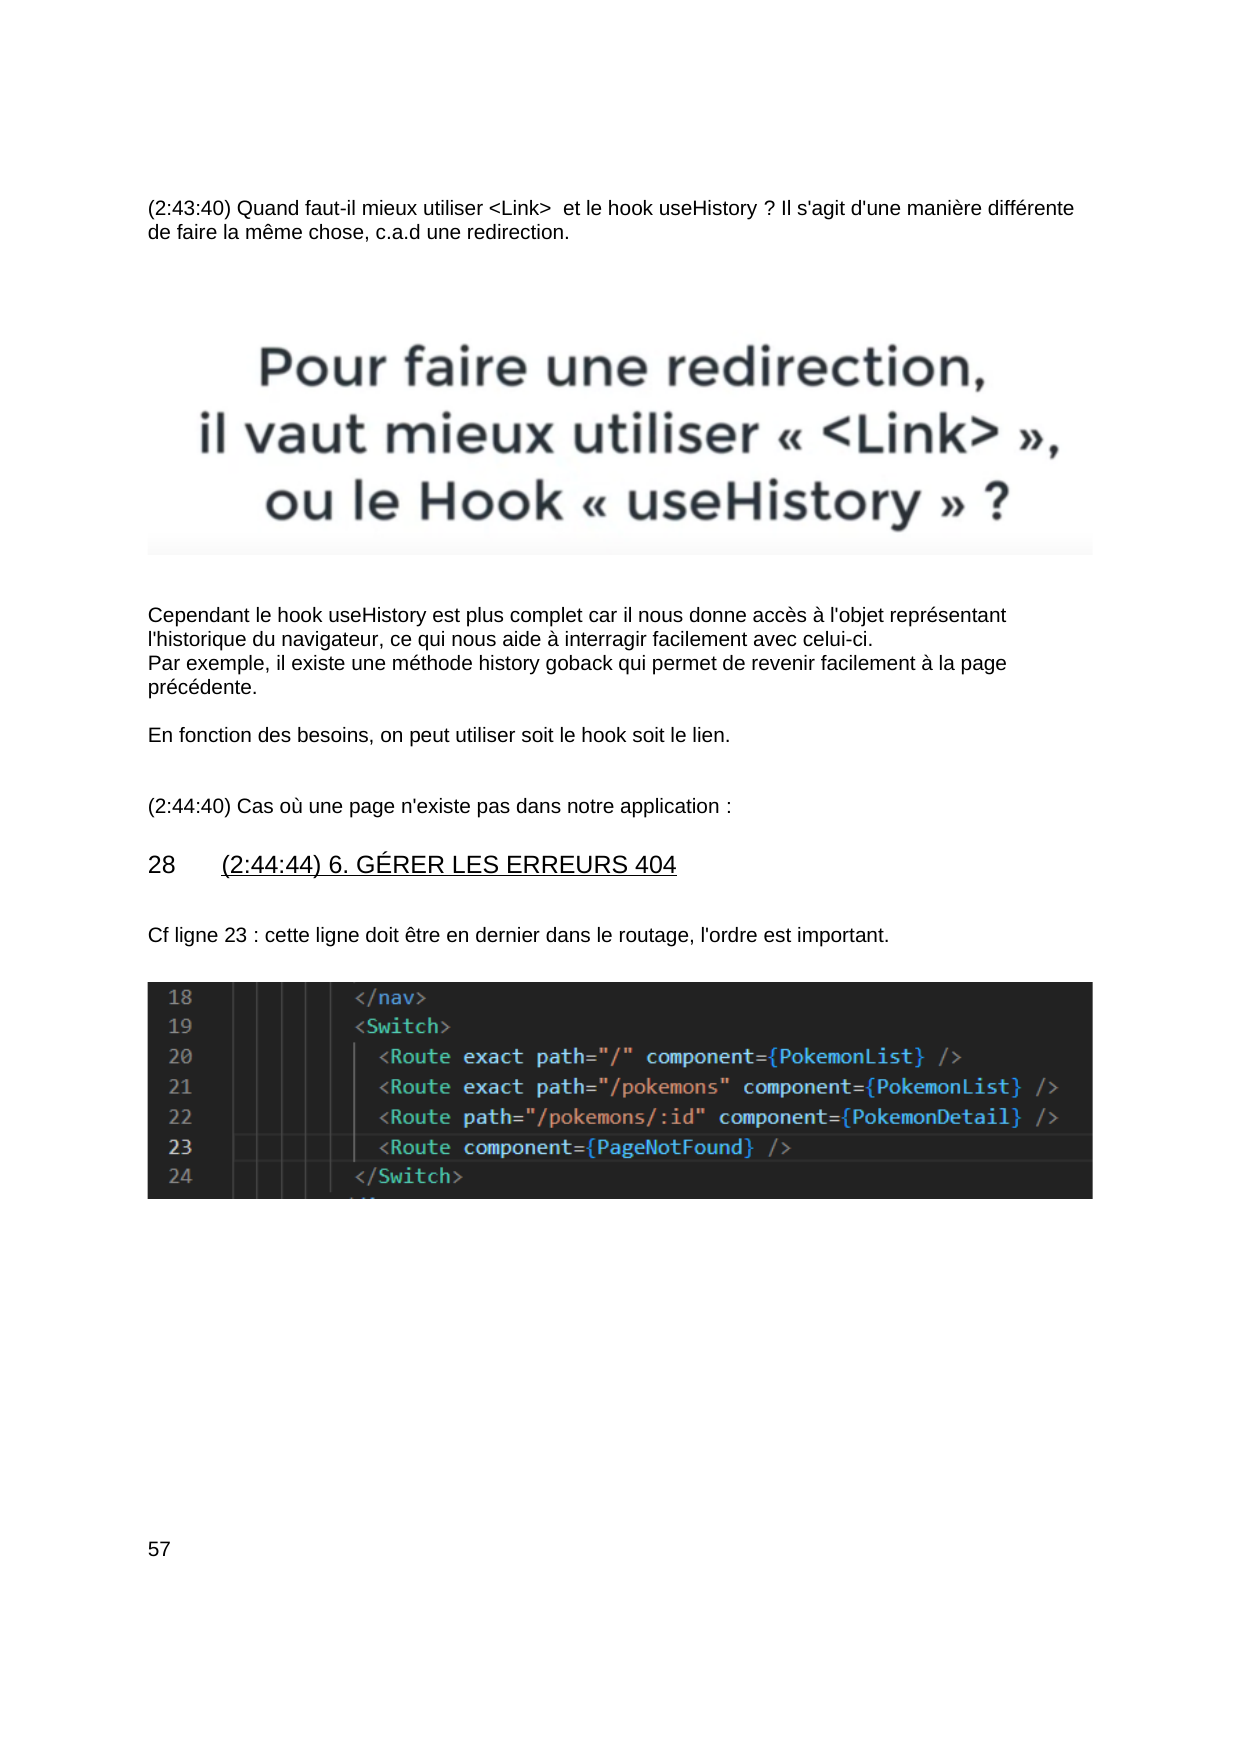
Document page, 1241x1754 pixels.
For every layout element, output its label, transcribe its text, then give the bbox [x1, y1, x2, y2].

text Cf ligne 23 : cette ligne doit être en dernier dans le routage, l'ordre est important. [148, 923, 1093, 947]
text (2:44:40) Cas où une page n'existe pas dans notre application : [148, 794, 1093, 818]
text En fonction des besoins, on peut utiliser soit le hook soit le lien. [148, 722, 1093, 746]
picture [147, 982, 1093, 1199]
text (2:43:40) Quand faut-il mieux utiliser <Link> et le hook useHistory ? Il s'agit d'une manière différente de faire la même chose, c.a.d une redirection. [148, 196, 1093, 243]
subtitle (2:44:44) 6. Gérer les erreurs 404 [148, 849, 1093, 878]
text Cependant le hook useHistory est plus complet car il nous donne accès à l'objet représentant l'historique du navigateur, ce qui nous aide à interragir facilement avec celui-ci. [148, 603, 1093, 651]
text Par exemple, il existe une méthode history goback qui permet de revenir facilement à la page précédente. [148, 651, 1093, 698]
picture [147, 291, 1093, 555]
